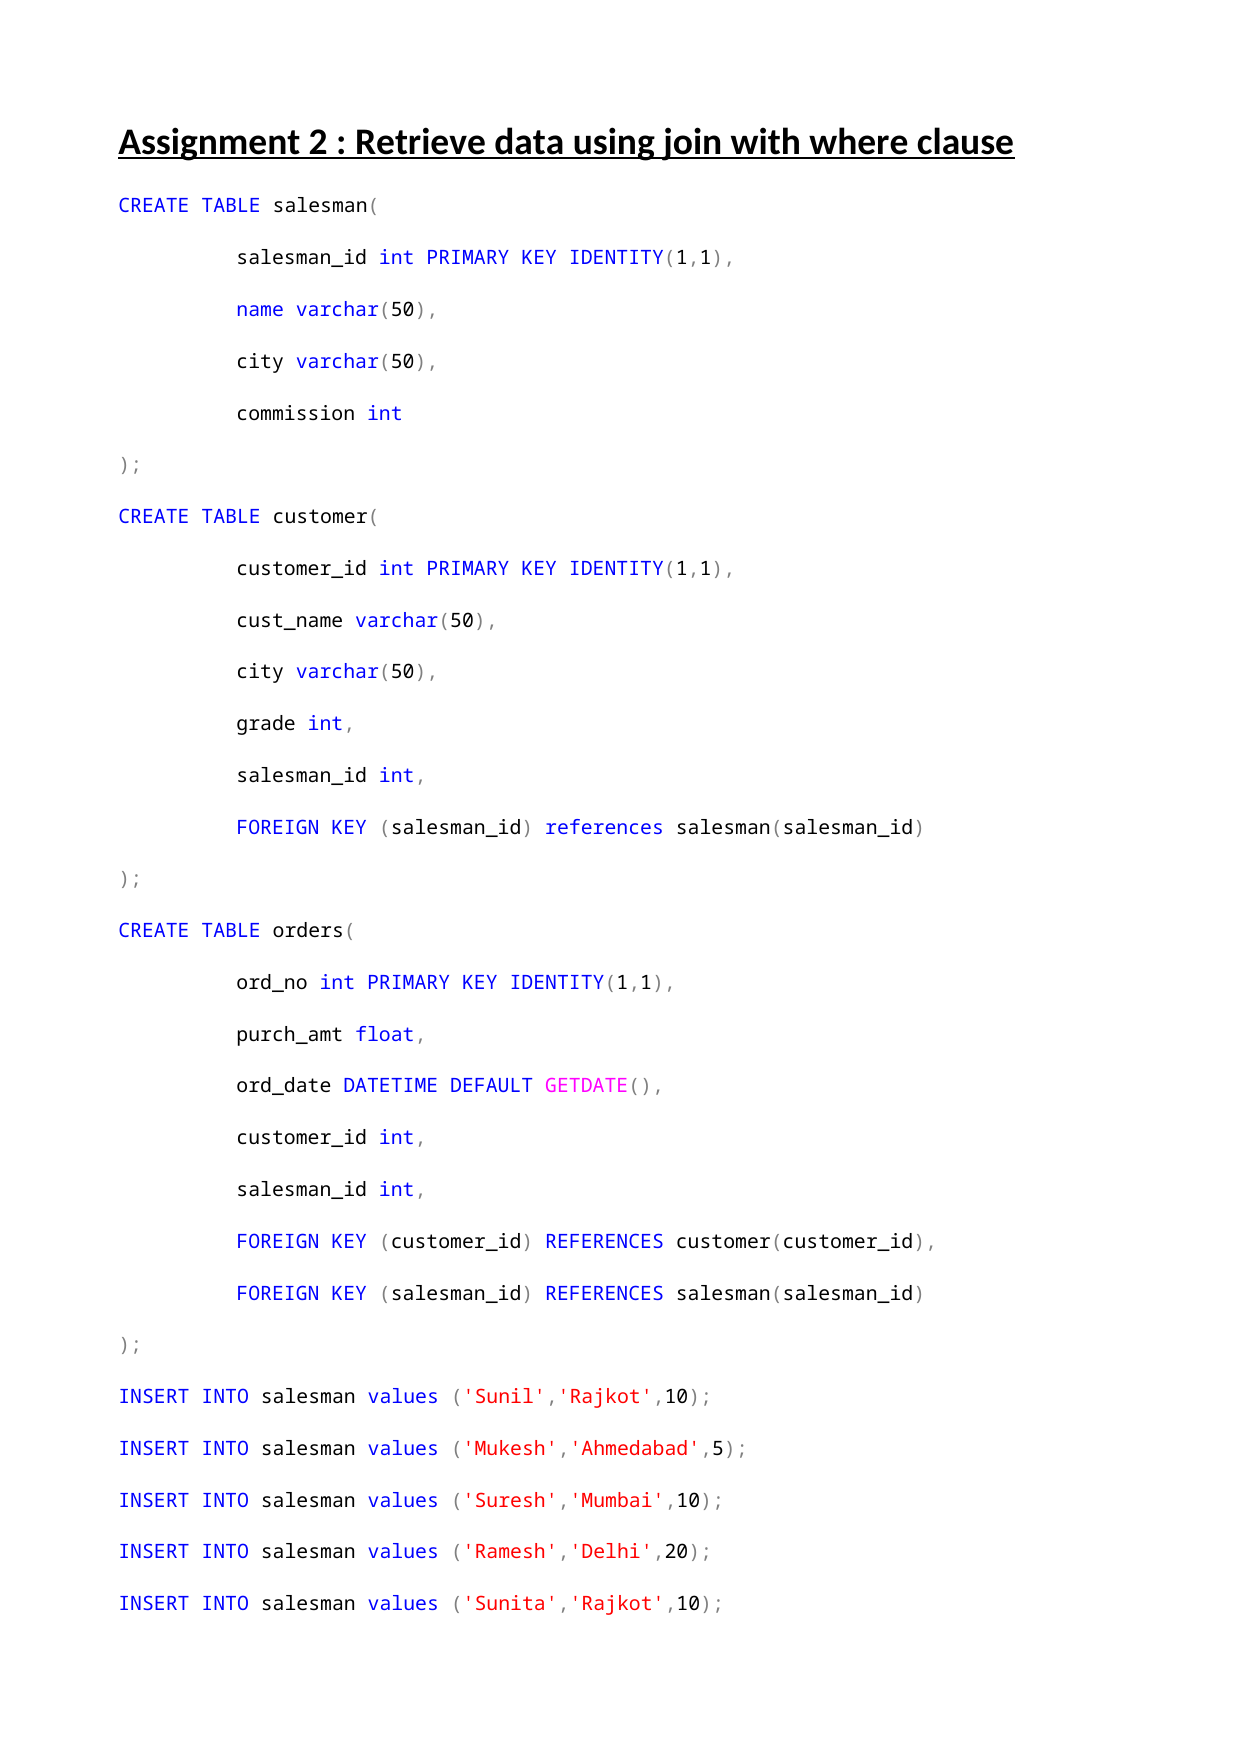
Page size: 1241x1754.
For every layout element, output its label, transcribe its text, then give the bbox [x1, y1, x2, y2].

text INSERT INTO salesman values ('Sunil','Rajkot',10); [118, 1382, 1122, 1409]
text name varchar(50), [118, 295, 1122, 322]
text INSERT INTO salesman values ('Ramesh','Delhi',20); [118, 1538, 1122, 1565]
text ); [118, 451, 1122, 477]
text ); [118, 865, 1122, 892]
text ord_no int PRIMARY KEY IDENTITY(1,1), [118, 968, 1122, 995]
text FOREIGN KEY (salesman_id) references salesman(salesman_id) [118, 813, 1122, 840]
text city varchar(50), [118, 658, 1122, 684]
text CREATE TABLE customer( [118, 502, 1122, 529]
text customer_id int, [118, 1123, 1122, 1151]
text ); [118, 1331, 1122, 1358]
text customer_id int PRIMARY KEY IDENTITY(1,1), [118, 554, 1122, 581]
text CREATE TABLE orders( [118, 916, 1122, 943]
text purch_amt float, [118, 1020, 1122, 1047]
text grade int, [118, 709, 1122, 736]
text city varchar(50), [118, 347, 1122, 374]
text cust_name varchar(50), [118, 606, 1122, 633]
text INSERT INTO salesman values ('Suresh','Mumbai',10); [118, 1486, 1122, 1513]
text Assignment 2 : Retrieve data using join with where clause [118, 118, 1122, 164]
text CREATE TABLE salesman( [118, 192, 1122, 219]
text ord_date DATETIME DEFAULT GETDATE(), [118, 1072, 1122, 1099]
text salesman_id int, [118, 761, 1122, 788]
text INSERT INTO salesman values ('Sunita','Rajkot',10); [118, 1589, 1122, 1616]
text FOREIGN KEY (customer_id) REFERENCES customer(customer_id), [118, 1227, 1122, 1254]
text FOREIGN KEY (salesman_id) REFERENCES salesman(salesman_id) [118, 1279, 1122, 1306]
text commission int [118, 399, 1122, 426]
text salesman_id int PRIMARY KEY IDENTITY(1,1), [118, 243, 1122, 270]
text salesman_id int, [118, 1175, 1122, 1202]
text INSERT INTO salesman values ('Mukesh','Ahmedabad',5); [118, 1434, 1122, 1461]
